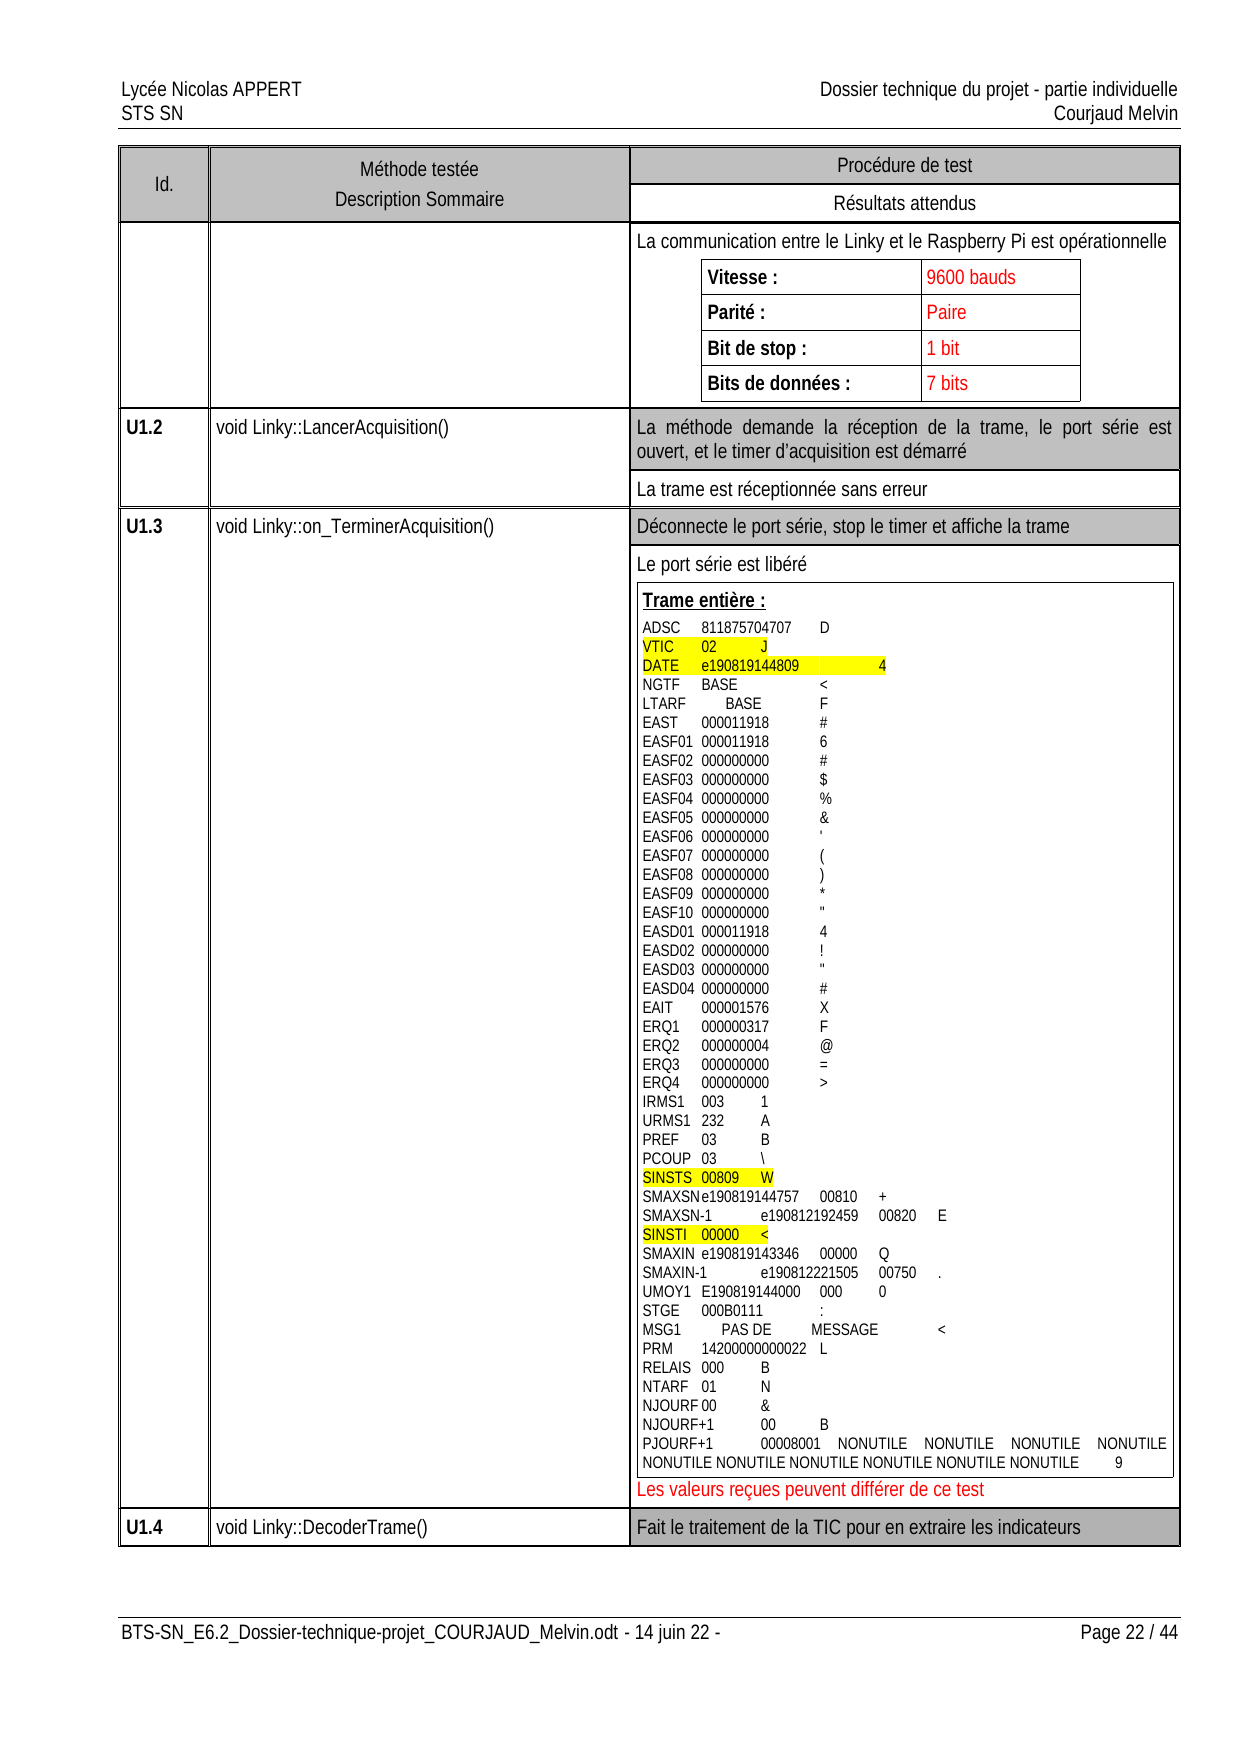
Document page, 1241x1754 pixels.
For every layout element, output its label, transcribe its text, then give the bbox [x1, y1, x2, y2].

table_header Procédure de test [631, 148, 1179, 183]
table_header Vitesse : [702, 260, 921, 294]
table_cell void Linky::LancerAcquisition() [211, 409, 629, 506]
table_cell [211, 223, 629, 407]
table_header Trame entière : ADSC 811875704707 D VTIC 02 J DATE e190819144809 4 NGTF BASE < LTARF BASE F EAST 000011918 # EASF01 000011918 6 EASF02 000000000 # EASF03 000000000 $ EASF04 000000000 % EASF05 000000000 & EASF06 000000000 ' EASF07 000000000 ( EASF08 000000000 ) EASF09 000000000 * EASF10 000000000 " EASD01 000011918 4 EASD02 000000000 ! EASD03 000000000 " EASD04 000000000 # EAIT 000001576 X ERQ1 000000317 F ERQ2 000000004 @ ERQ3 000000000 = ERQ4 000000000 > IRMS1 003 1 URMS1 232 A PREF 03 B PCOUP 03 \ SINSTS 00809 W SMAXSN e190819144757 00810 + SMAXSN-1 e190812192459 00820 E SINSTI 00000 < SMAXIN e190819143346 00000 Q SMAXIN-1 e190812221505 00750 . UMOY1 E190819144000 000 0 STGE 000B0111 : MSG1 PAS DE MESSAGE < PRM 14200000000022 L RELAIS 000 B NTARF 01 N NJOURF 00 & NJOURF+1 00 B PJOURF+1 00008001 NONUTILE NONUTILE NONUTILE NONUTILE NONUTILE NONUTILE NONUTILE NONUTILE NONUTILE NONUTILE 9 [638, 583, 1173, 1477]
table_cell void Linky::on_TerminerAcquisition() [211, 509, 629, 1507]
table_cell Paire [922, 295, 1080, 330]
table_cell Résultats attendus [631, 185, 1179, 221]
table_cell [121, 223, 208, 407]
table_cell La communication entre le Linky et le Raspberry Pi est opérationnelle [631, 224, 1179, 407]
table_cell 7 bits [922, 366, 1080, 401]
table_cell Parité : [702, 295, 921, 330]
table_cell Bits de données : [702, 366, 921, 401]
table_cell La méthode demande la réception de la trame, le port série est ouvert, et le timer d’acquisition est démarré [631, 409, 1179, 469]
table_cell U1.3 [121, 509, 208, 1507]
table_cell Bit de stop : [702, 331, 921, 365]
table_header 9600 bauds [922, 260, 1080, 294]
table_cell void Linky::DecoderTrame() [211, 1509, 629, 1545]
table_cell Fait le traitement de la TIC pour en extraire les indicateurs [631, 1509, 1179, 1545]
table_cell 1 bit [922, 331, 1080, 365]
table_header Méthode testée Description Sommaire [211, 148, 629, 221]
table_cell U1.2 [121, 409, 208, 506]
table_cell U1.4 [121, 1509, 208, 1545]
table_cell Le port série est libéré Les valeurs reçues peuvent différer de ce test [631, 546, 1179, 1507]
table_cell La trame est réceptionnée sans erreur [631, 471, 1179, 506]
table_cell Déconnecte le port série, stop le timer et affiche la trame [631, 509, 1179, 544]
table_header Id. [121, 148, 208, 221]
